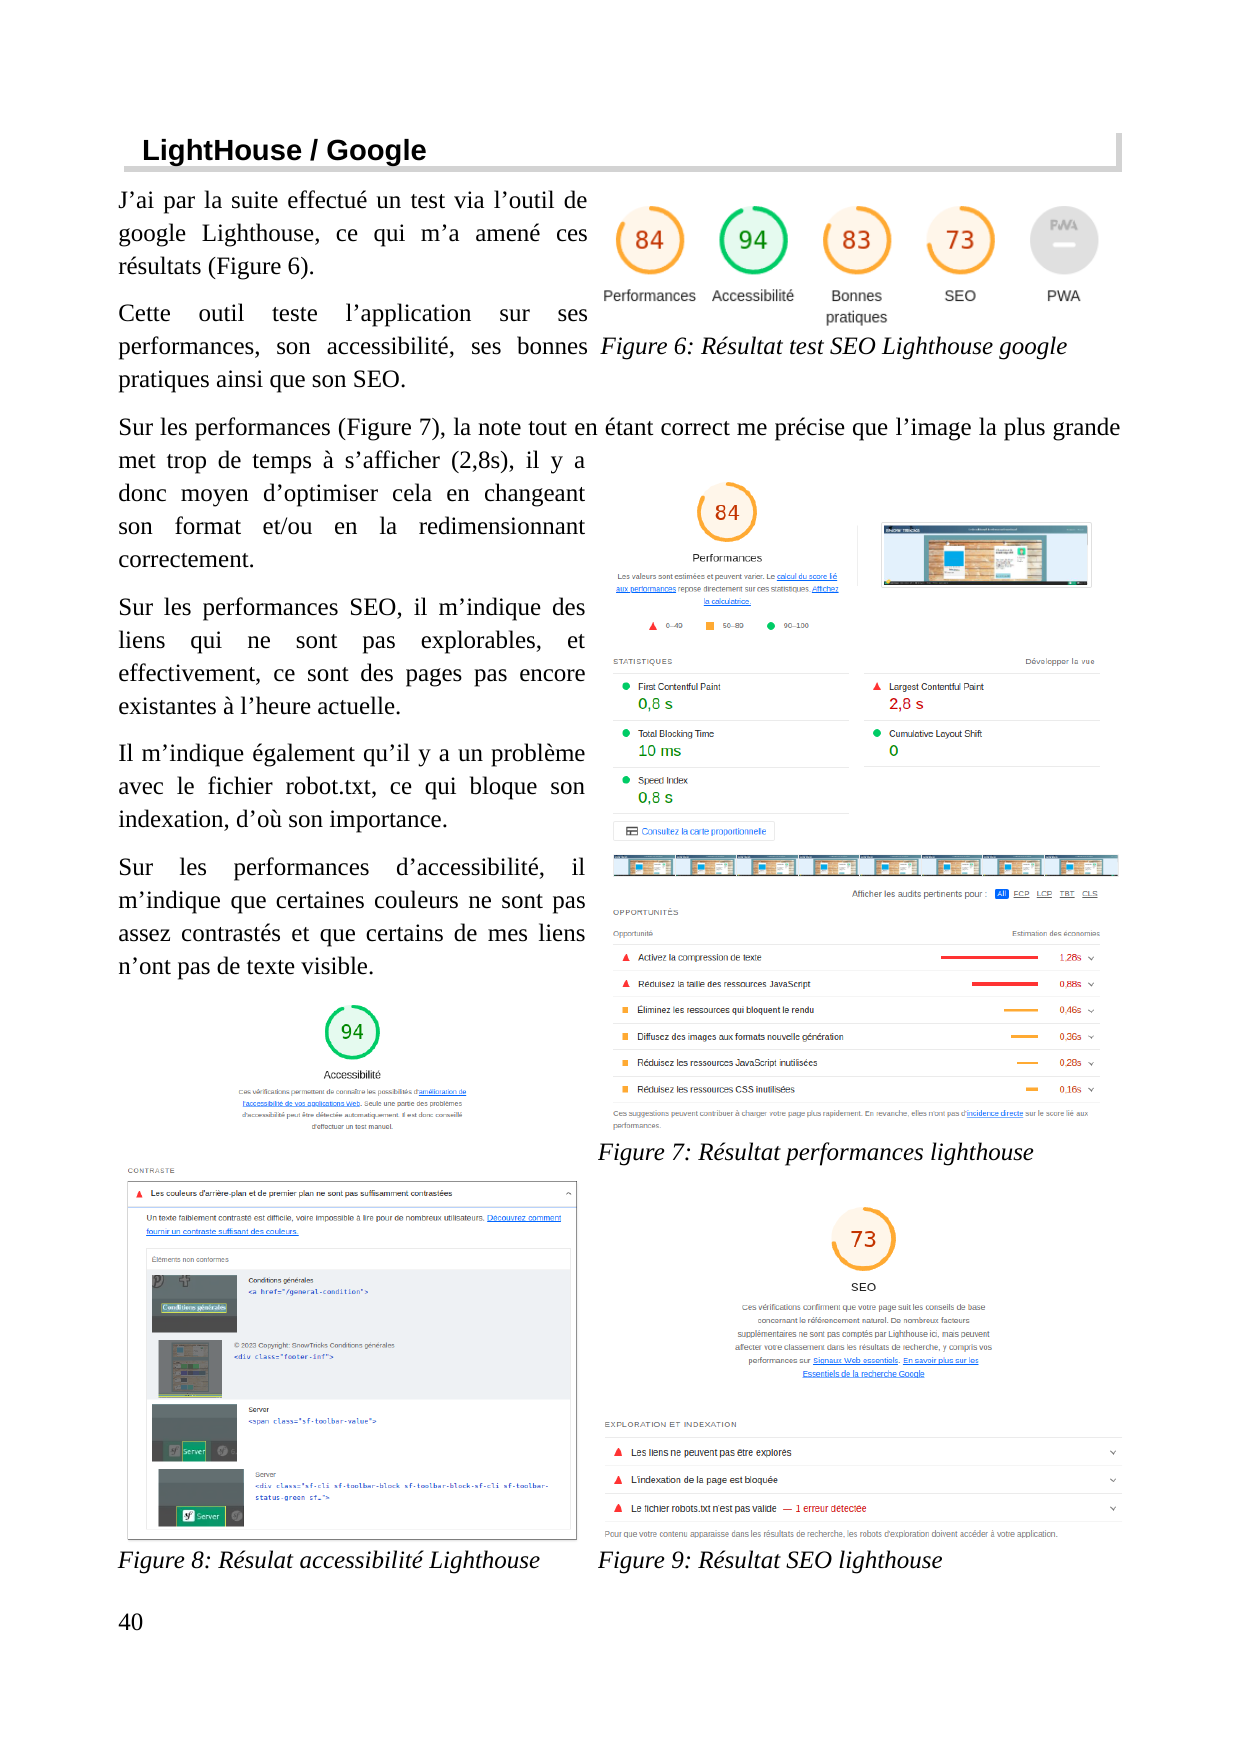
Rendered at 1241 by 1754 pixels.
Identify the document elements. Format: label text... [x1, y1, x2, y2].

text [598, 1182, 1122, 1194]
text [598, 1166, 1122, 1177]
text Il m’indique également qu’il y a un problème avec le fichier robot.txt, ce qui bloque son indexation, d’où son importance. [118, 738, 597, 833]
subtitle LightHouse / Google [118, 133, 1116, 166]
text Sur les performances (Figure 7), la note tout en étant correct me précise que l’image la plus grande met trop de temps à s’afficher (2,8s), il y a donc moyen d’optimiser cela en changeant son format et/ou en la redimensionnant correctement. [118, 412, 1122, 573]
picture [600, 189, 1123, 331]
text Sur les performances SEO, il m’indique des liens qui ne sont pas explorables, et effectivement, ce sont des pages pas encore existantes à l’heure actuelle. [118, 592, 597, 719]
picture [598, 1194, 1123, 1545]
picture [597, 470, 1123, 1138]
text Figure 9: Résultat SEO lighthouse [598, 1545, 1122, 1574]
picture [127, 995, 584, 1545]
text Figure 8: Résulat accessibilité Lighthouse [118, 1001, 598, 1574]
text Figure 6: Résultat test SEO Lighthouse google [600, 331, 1122, 360]
text [118, 988, 598, 1001]
text Sur les performances d’accessibilité, il m’indique que certaines couleurs ne sont pas assez contrastés et que certains de mes liens n’ont pas de texte visible. [118, 852, 597, 980]
text Cette outil teste l’application sur ses performances, son accessibilité, ses bonnes pratiques ainsi que son SEO. [118, 298, 1122, 393]
text Figure 7: Résultat performances lighthouse [598, 1138, 1122, 1166]
text J’ai par la suite effectué un test via l’outil de google Lighthouse, ce qui m’a amené ces résultats (Figure 6). [118, 177, 1122, 279]
